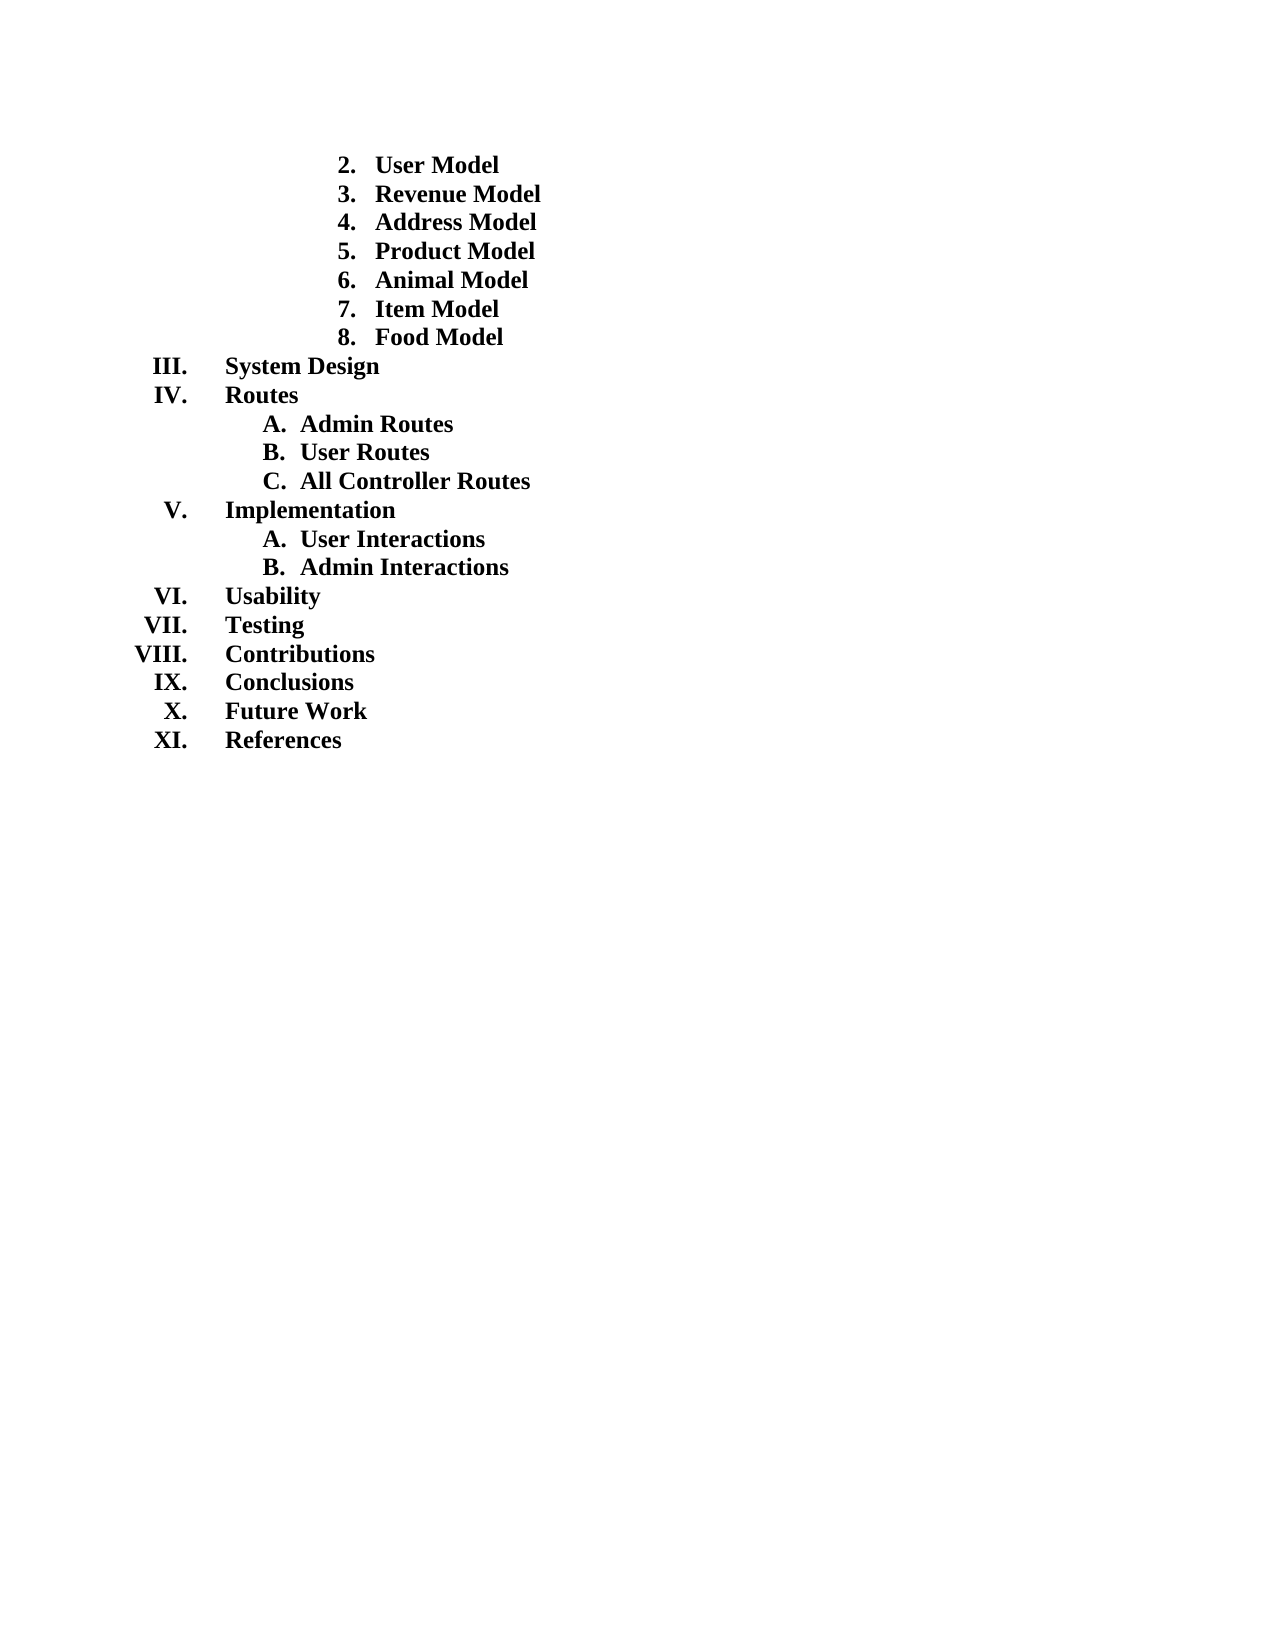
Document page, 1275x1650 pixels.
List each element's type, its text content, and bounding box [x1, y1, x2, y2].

list Revenue Model [337, 179, 1125, 207]
list User Routes [262, 437, 1125, 466]
list Admin Interactions [262, 552, 1125, 581]
list Testing [187, 610, 1125, 639]
list Address Model [337, 207, 1125, 236]
list Future Work [187, 696, 1125, 725]
list Animal Model [337, 265, 1125, 294]
list Conclusions [187, 667, 1125, 696]
list References [187, 725, 1125, 754]
list User Interactions [262, 524, 1125, 552]
list All Controller Routes [262, 466, 1125, 495]
list System Design [187, 351, 1125, 380]
list Food Model [337, 322, 1125, 351]
list Product Model [337, 236, 1125, 265]
list Admin Routes [262, 409, 1125, 437]
list Item Model [337, 294, 1125, 322]
list Routes [187, 380, 1125, 409]
list Usability [187, 581, 1125, 610]
list Implementation [187, 495, 1125, 524]
list User Model [337, 150, 1125, 179]
list Contributions [187, 639, 1125, 667]
